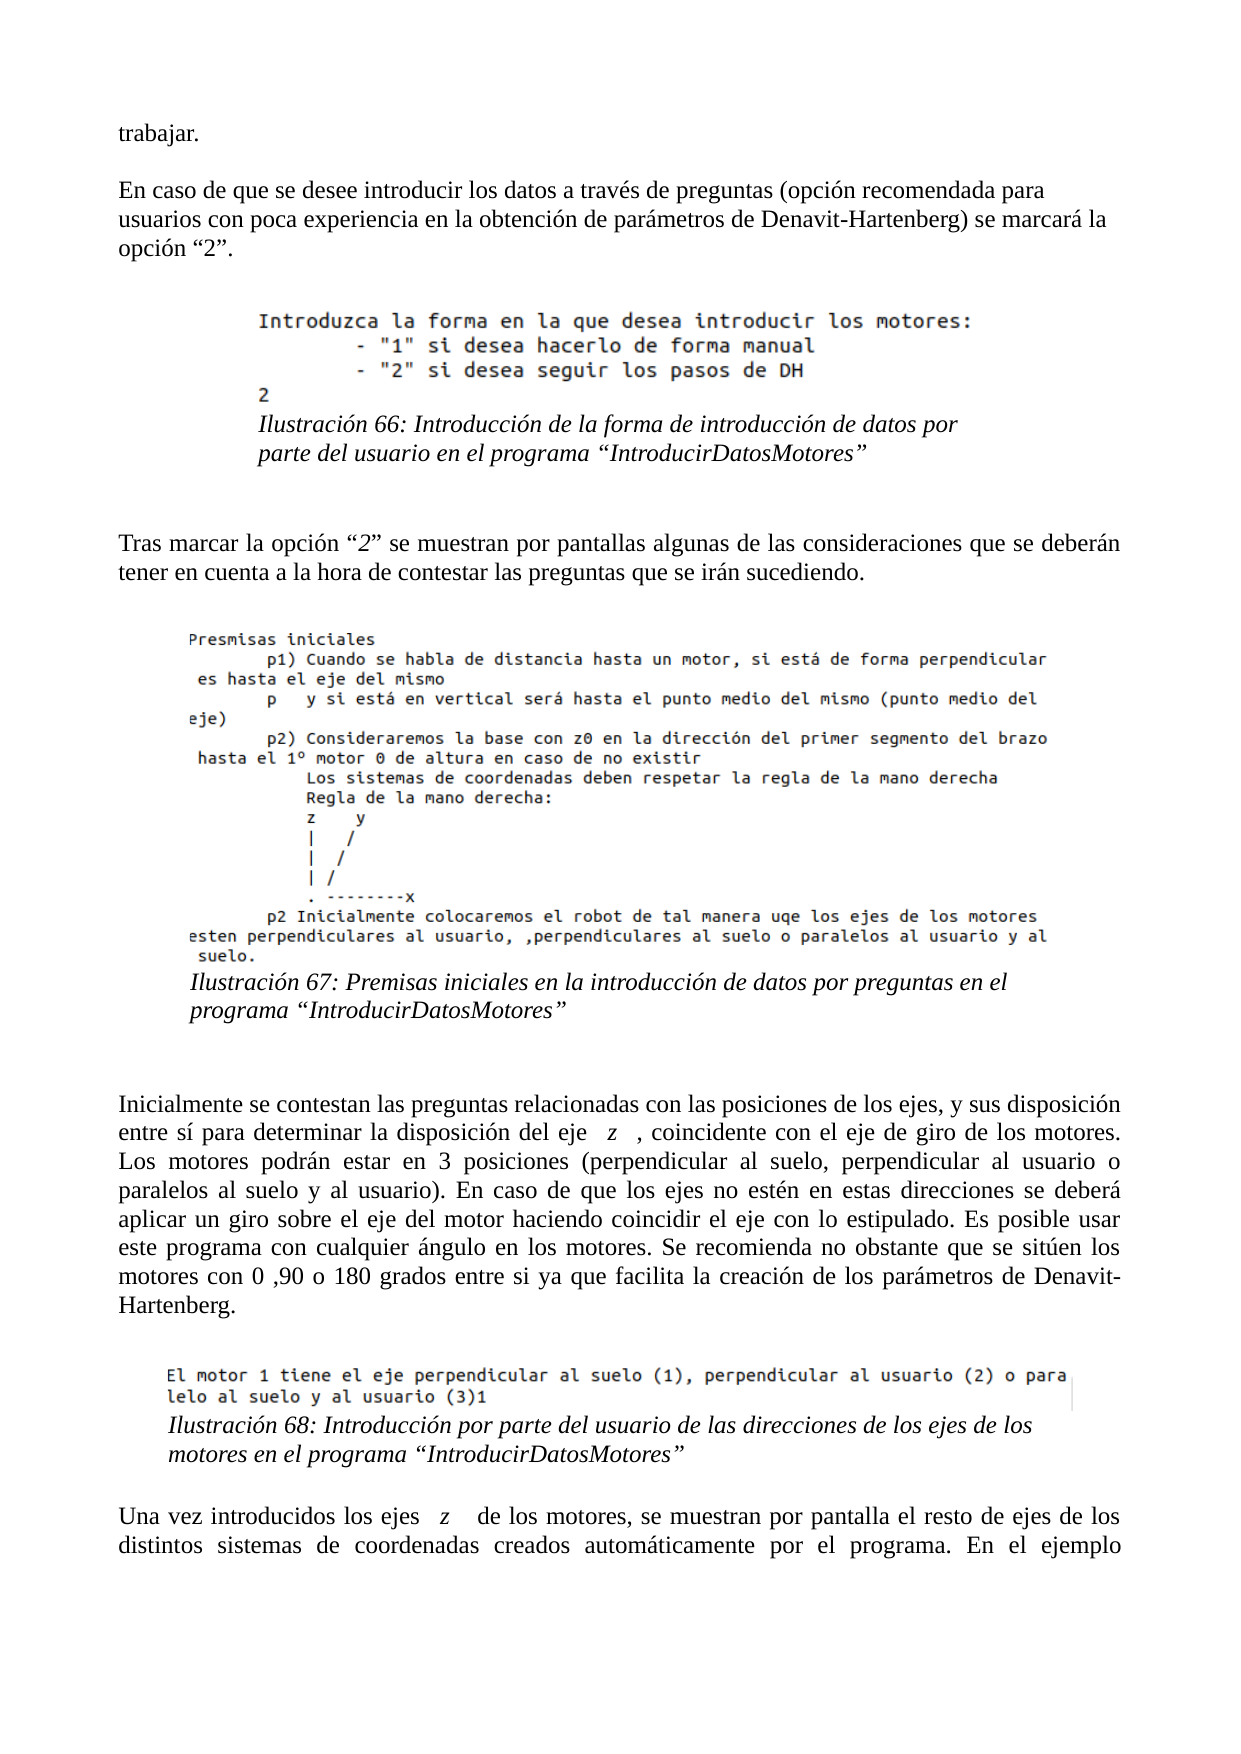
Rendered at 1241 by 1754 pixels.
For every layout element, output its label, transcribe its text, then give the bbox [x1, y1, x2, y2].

text Ilustración 66: Introducción de la forma de introducción de datos por parte del usuario en el programa “IntroducirDatosMotores” [258, 410, 982, 467]
text Ilustración 67: Premisas iniciales en la introducción de datos por preguntas en el programa “IntroducirDatosMotores” [190, 967, 1051, 1024]
text Una vez introducidos los ejes de los motores, se muestran por pantalla el resto de ejes de los distintos sistemas de coordenadas creados automáticamente por el programa. En el ejemplo [118, 1501, 1122, 1559]
text Inicialmente se contestan las preguntas relacionadas con las posiciones de los ejes, y sus disposición entre sí para determinar la disposición del eje, coincidente con el eje de giro de los motores. Los motores podrán estar en 3 posiciones (perpendicular al suelo, perpendicular al usuario o paralelos al suelo y al usuario). En caso de que los ejes no estén en estas direcciones se deberá aplicar un giro sobre el eje del motor haciendo coincidir el eje con lo estipulado. Es posible usar este programa con cualquier ángulo en los motores. Se recomienda no obstante que se sitúen los motores con 0 ,90 o 180 grados entre si ya que facilita la creación de los parámetros de Denavit-Hartenberg. [118, 1089, 1122, 1319]
text Ilustración 68: Introducción por parte del usuario de las direcciones de los ejes de los motores en el programa “IntroducirDatosMotores” [168, 1411, 1072, 1468]
text trabajar. [118, 118, 1122, 147]
text Tras marcar la opción “2” se muestran por pantallas algunas de las consideraciones que se deberán tener en cuenta a la hora de contestar las preguntas que se irán sucediendo. [118, 528, 1122, 586]
text En caso de que se desee introducir los datos a través de preguntas (opción recomendada para usuarios con poca experiencia en la obtención de parámetros de Denavit-Hartenberg) se marcará la opción “2”. [118, 176, 1122, 262]
